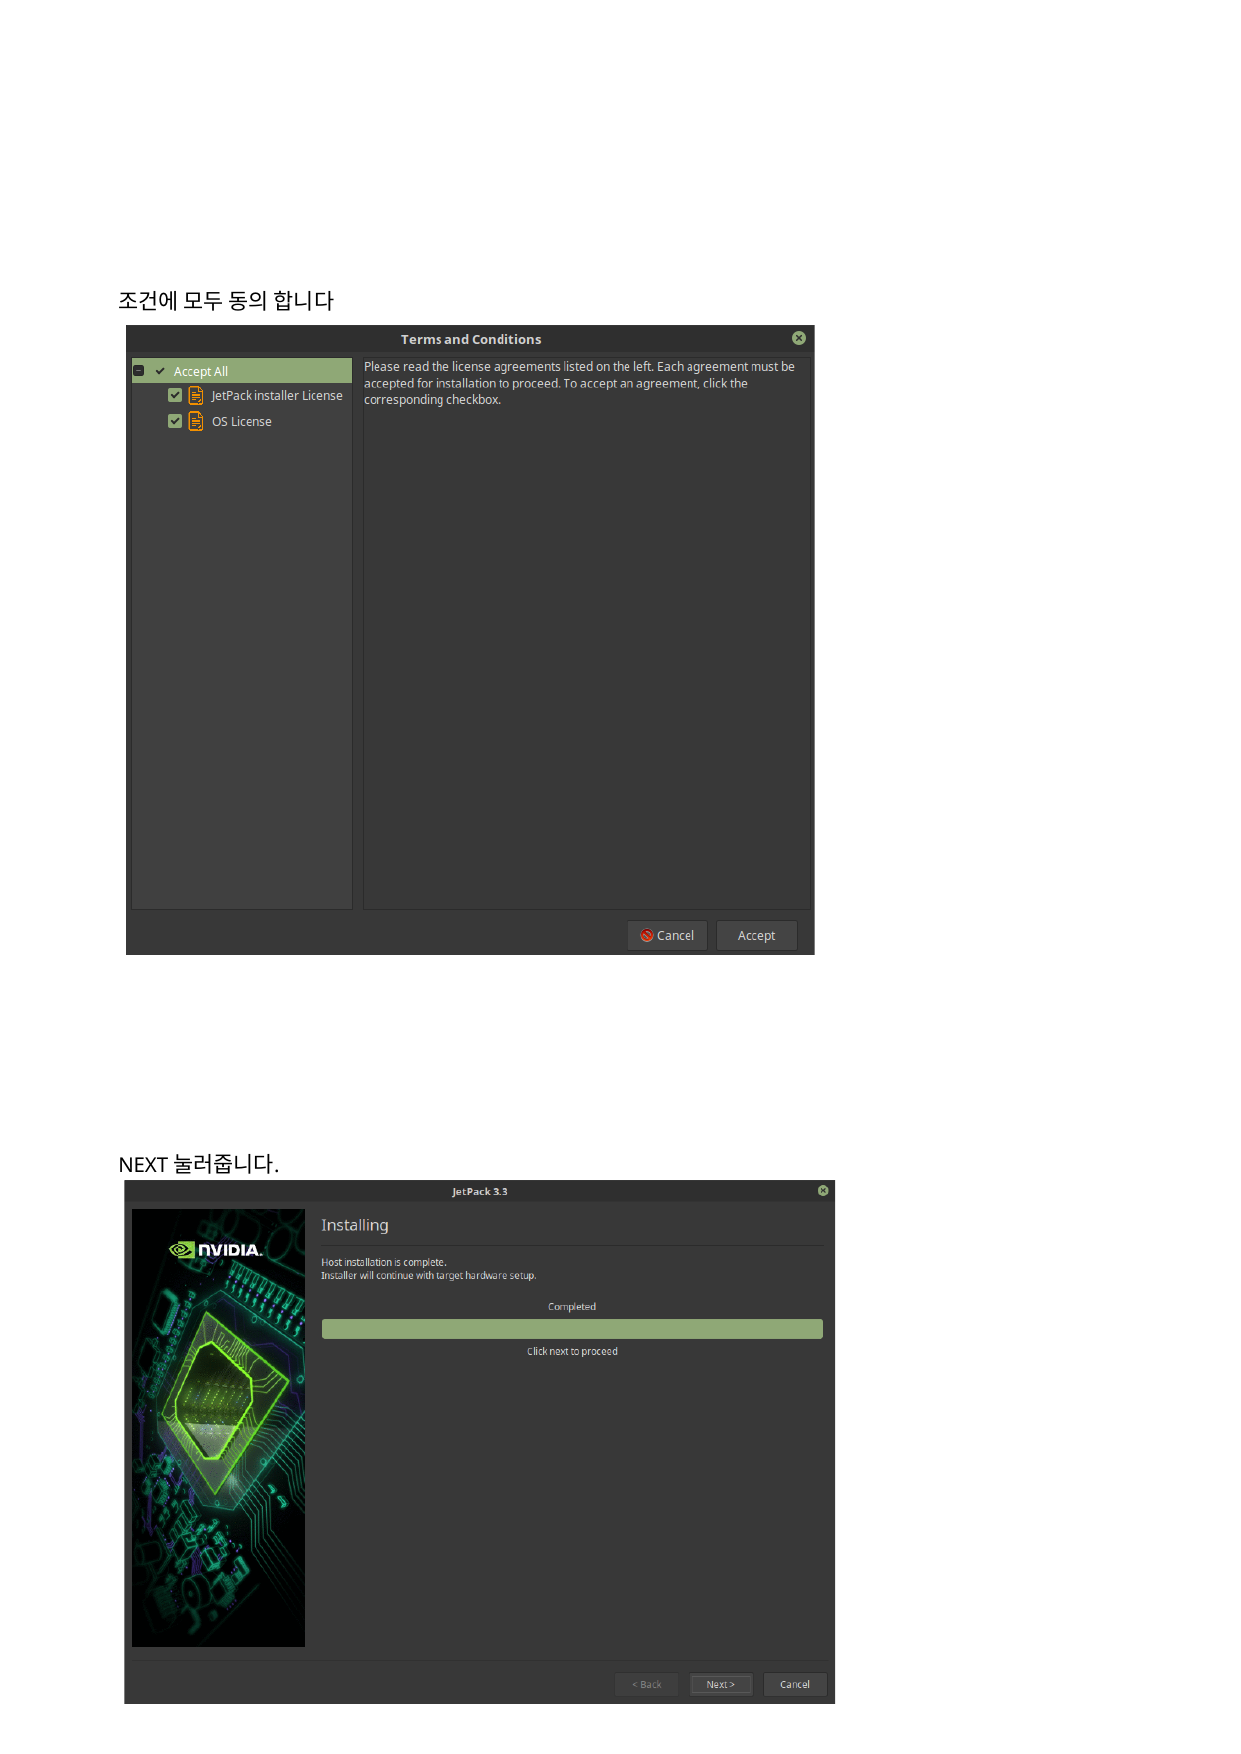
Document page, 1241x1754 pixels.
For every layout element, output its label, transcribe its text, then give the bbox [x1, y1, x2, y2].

text NEXT 눌러줍니다. [118, 1147, 1122, 1179]
text 조건에 모두 동의 합니다 [118, 284, 1122, 316]
picture [126, 325, 815, 955]
picture [124, 1180, 836, 1704]
